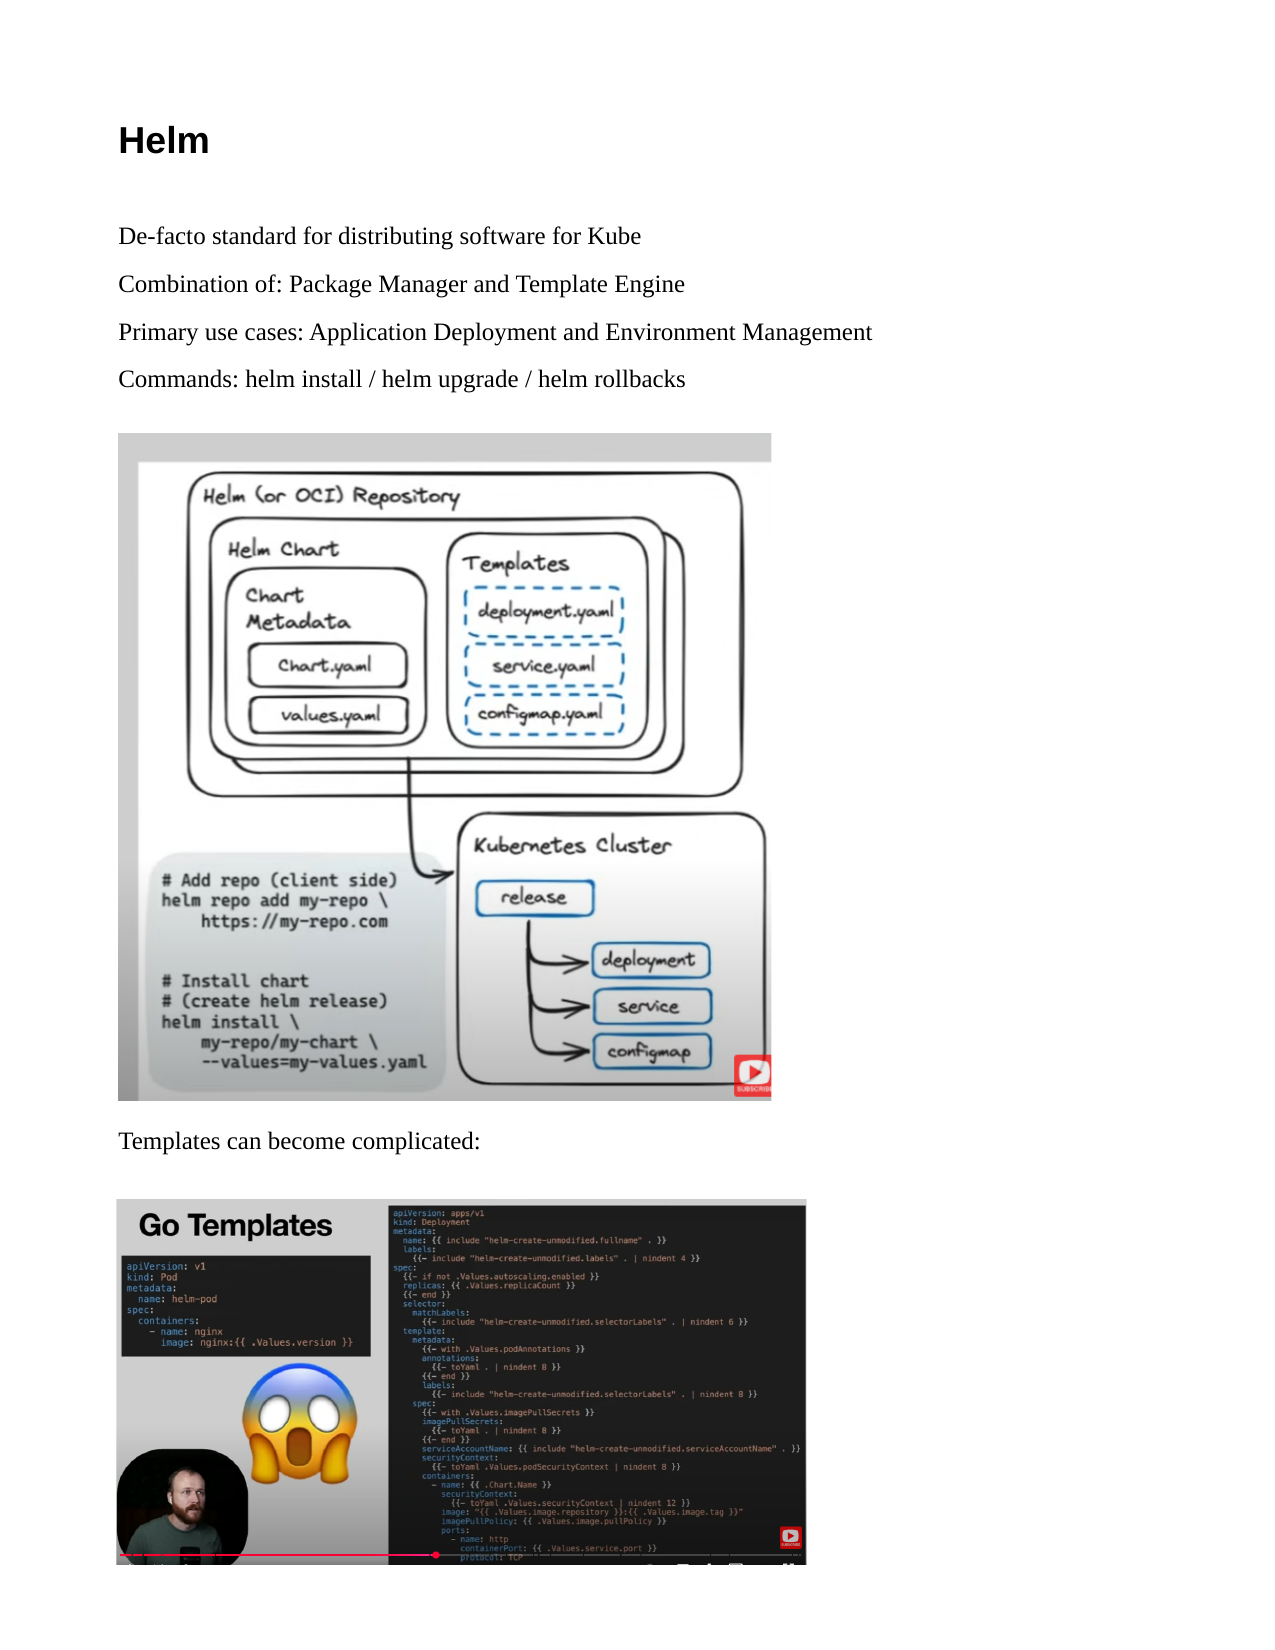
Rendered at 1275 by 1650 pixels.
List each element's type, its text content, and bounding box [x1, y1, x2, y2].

subtitle Helm [118, 118, 1157, 161]
picture [116, 1199, 807, 1565]
text Combination of: Package Manager and Template Engine [118, 269, 1157, 298]
text Commands: helm install / helm upgrade / helm rollbacks [118, 364, 1157, 393]
picture [118, 433, 772, 1101]
text Primary use cases: Application Deployment and Environment Management [118, 317, 1157, 345]
text Templates can become complicated: [118, 1126, 1157, 1154]
text De-facto standard for distributing software for Kube [118, 221, 1157, 250]
